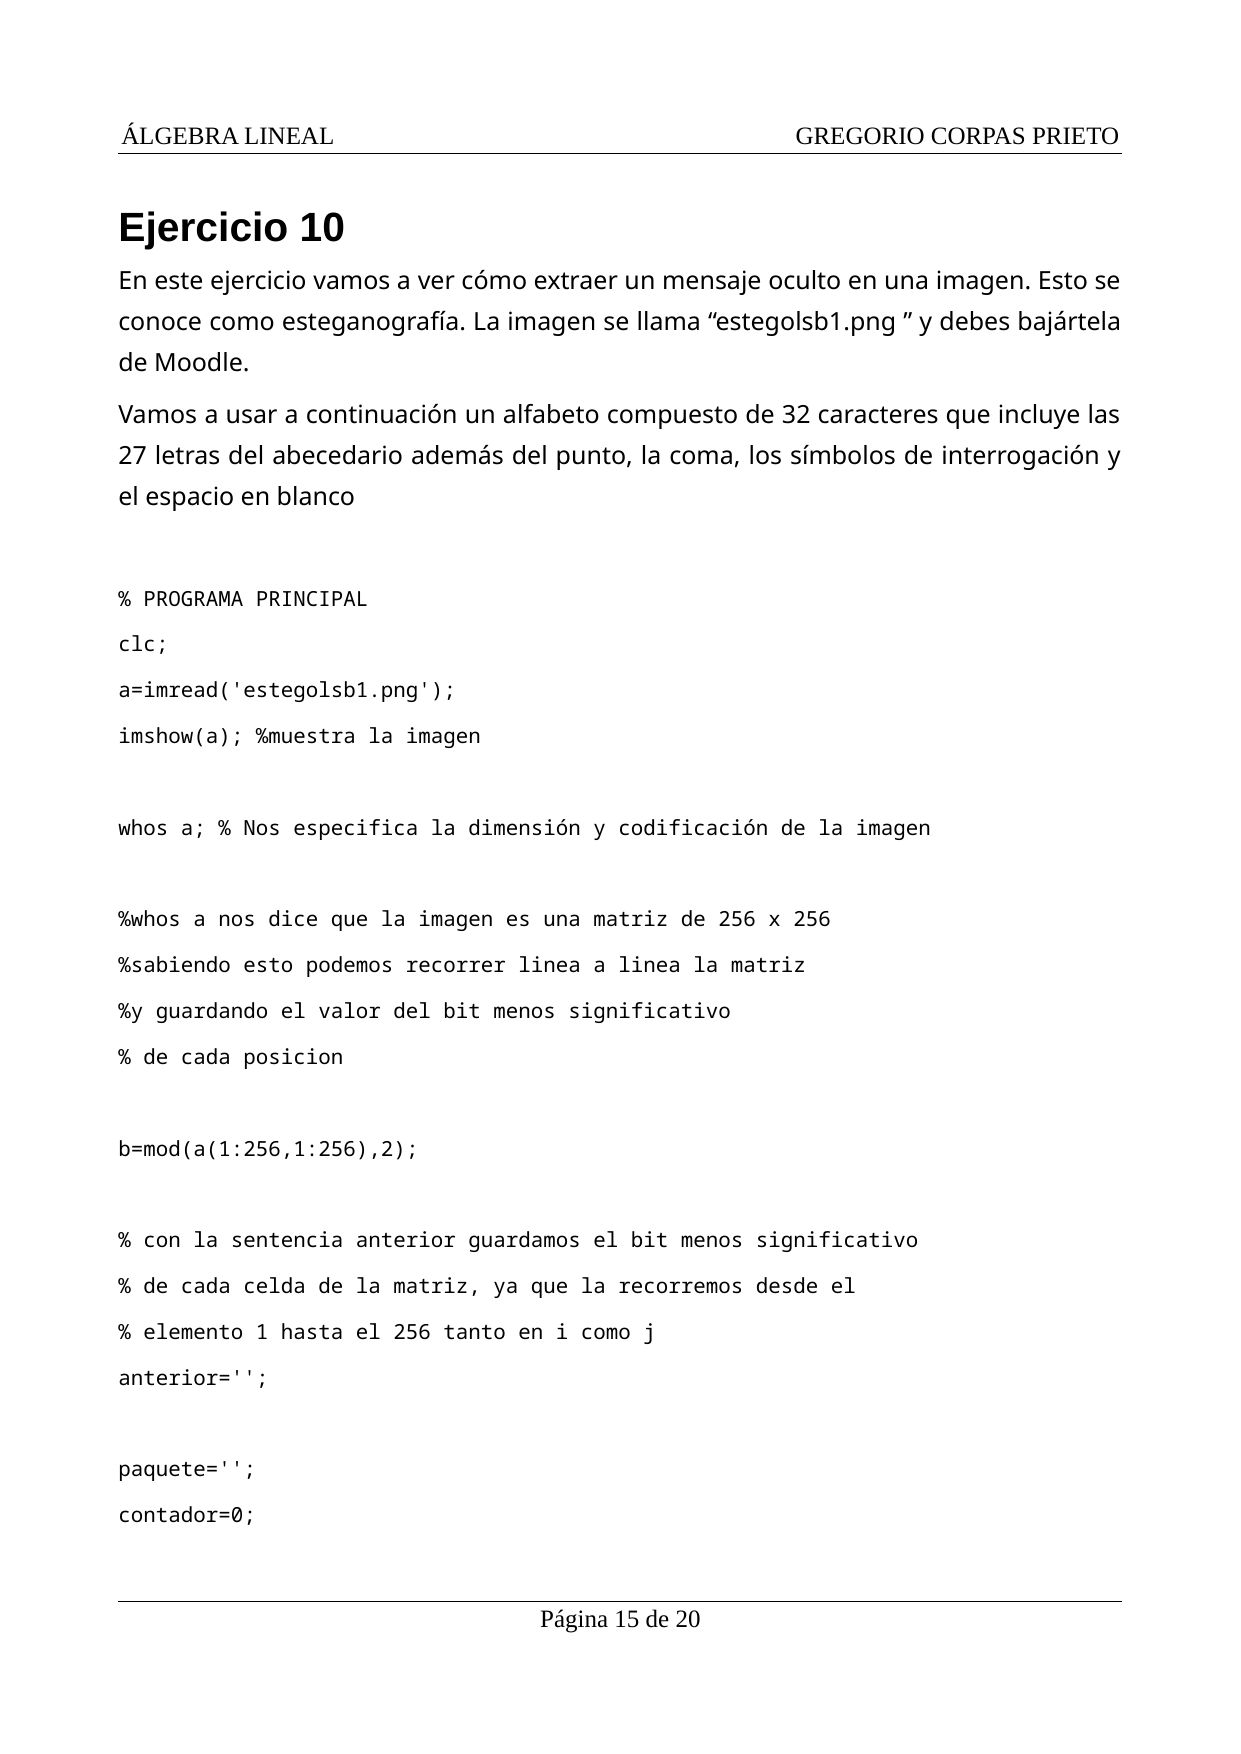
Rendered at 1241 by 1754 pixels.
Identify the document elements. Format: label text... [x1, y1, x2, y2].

text paquete=''; [118, 1454, 1122, 1483]
text a=imread('estegolsb1.png'); [118, 675, 1122, 704]
text imshow(a); %muestra la imagen [118, 721, 1122, 750]
text %whos a nos dice que la imagen es una matriz de 256 x 256 [118, 904, 1122, 933]
text % PROGRAMA PRINCIPAL [118, 584, 1122, 612]
text clc; [118, 629, 1122, 658]
text %sabiendo esto podemos recorrer linea a linea la matriz [118, 950, 1122, 979]
subtitle Ejercicio 10 [118, 203, 1122, 250]
text En este ejercicio vamos a ver cómo extraer un mensaje oculto en una imagen. Esto se conoce como esteganografía. La imagen se llama “estegolsb1.png ” y debes bajártela de Moodle. [118, 263, 1122, 378]
text contador=0; [118, 1500, 1122, 1529]
text % con la sentencia anterior guardamos el bit menos significativo [118, 1225, 1122, 1254]
text whos a; % Nos especifica la dimensión y codificación de la imagen [118, 813, 1122, 841]
text % elemento 1 hasta el 256 tanto en i como j [118, 1317, 1122, 1346]
text b=mod(a(1:256,1:256),2); [118, 1134, 1122, 1162]
text % de cada celda de la matriz, ya que la recorremos desde el [118, 1271, 1122, 1300]
text % de cada posicion [118, 1042, 1122, 1071]
text %y guardando el valor del bit menos significativo [118, 996, 1122, 1025]
text Vamos a usar a continuación un alfabeto compuesto de 32 caracteres que incluye las 27 letras del abecedario además del punto, la coma, los símbolos de interrogación y el espacio en blanco [118, 397, 1122, 513]
text anterior=''; [118, 1363, 1122, 1391]
